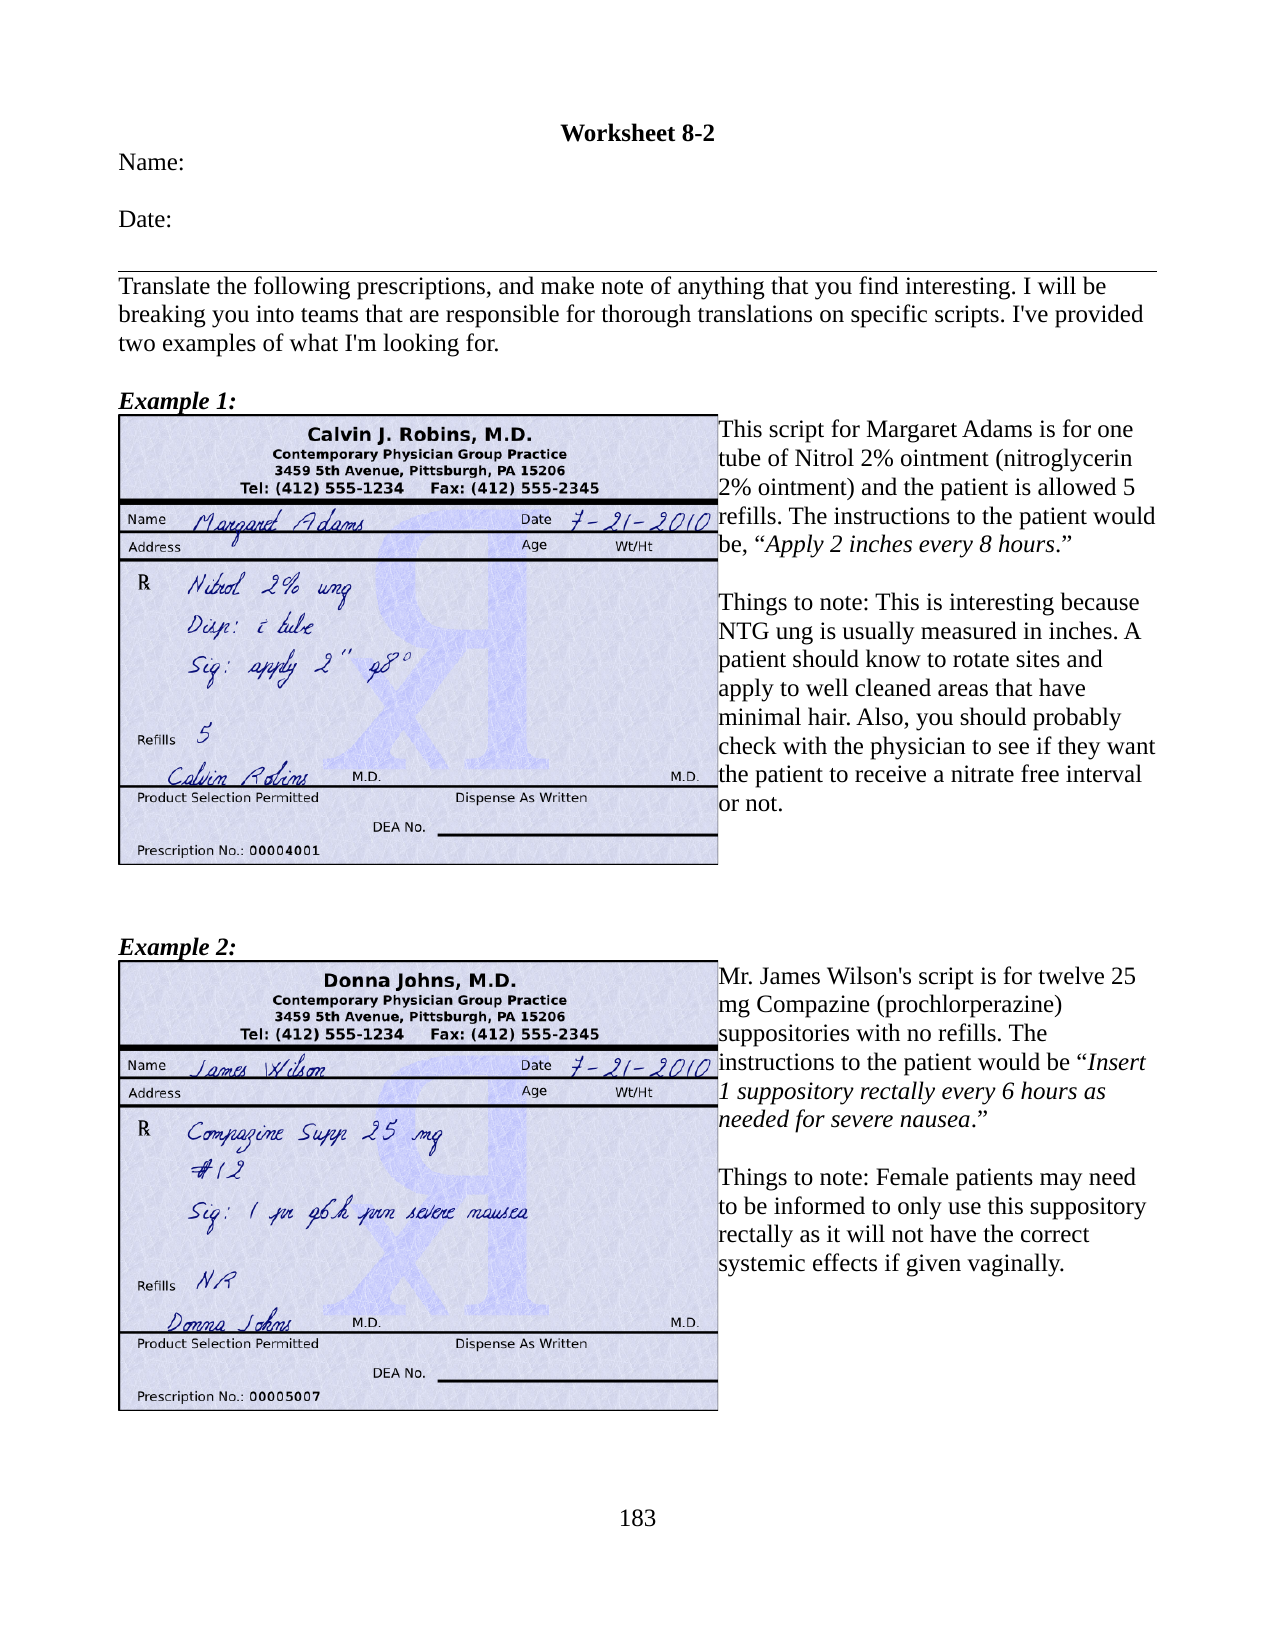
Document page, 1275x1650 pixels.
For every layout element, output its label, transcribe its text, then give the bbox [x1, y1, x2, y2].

text Mr. James Wilson's script is for twelve 25 mg Compazine (prochlorperazine) suppositories with no refills. The instructions to the patient would be “Insert 1 suppository rectally every 6 hours as needed for severe nausea.” [719, 961, 1157, 1133]
text Date: [118, 204, 1157, 233]
picture [118, 414, 719, 865]
text Example 2: [118, 932, 1157, 961]
text This script for Margaret Adams is for one tube of Nitrol 2% ointment (nitroglycerin 2% ointment) and the patient is allowed 5 refills. The instructions to the patient would be, “Apply 2 inches every 8 hours.” [719, 414, 1157, 558]
picture [118, 960, 719, 1411]
text Worksheet 8-2 [118, 118, 1157, 147]
text Things to note: Female patients may need to be informed to only use this suppository rectally as it will not have the correct systemic effects if given vaginally. [719, 1162, 1157, 1277]
text Translate the following prescriptions, and make note of anything that you find interesting. I will be breaking you into teams that are responsible for thorough translations on specific scripts. I've provided two examples of what I'm looking for. [118, 272, 1157, 357]
text Things to note: This is interesting because NTG ung is usually measured in inches. A patient should know to rotate sites and apply to well cleaned areas that have minimal hair. Also, you should probably check with the physician to see if they want the patient to receive a nitrate free interval or not. [719, 587, 1157, 817]
text Name: [118, 147, 1157, 176]
text Example 1: [118, 386, 1157, 414]
